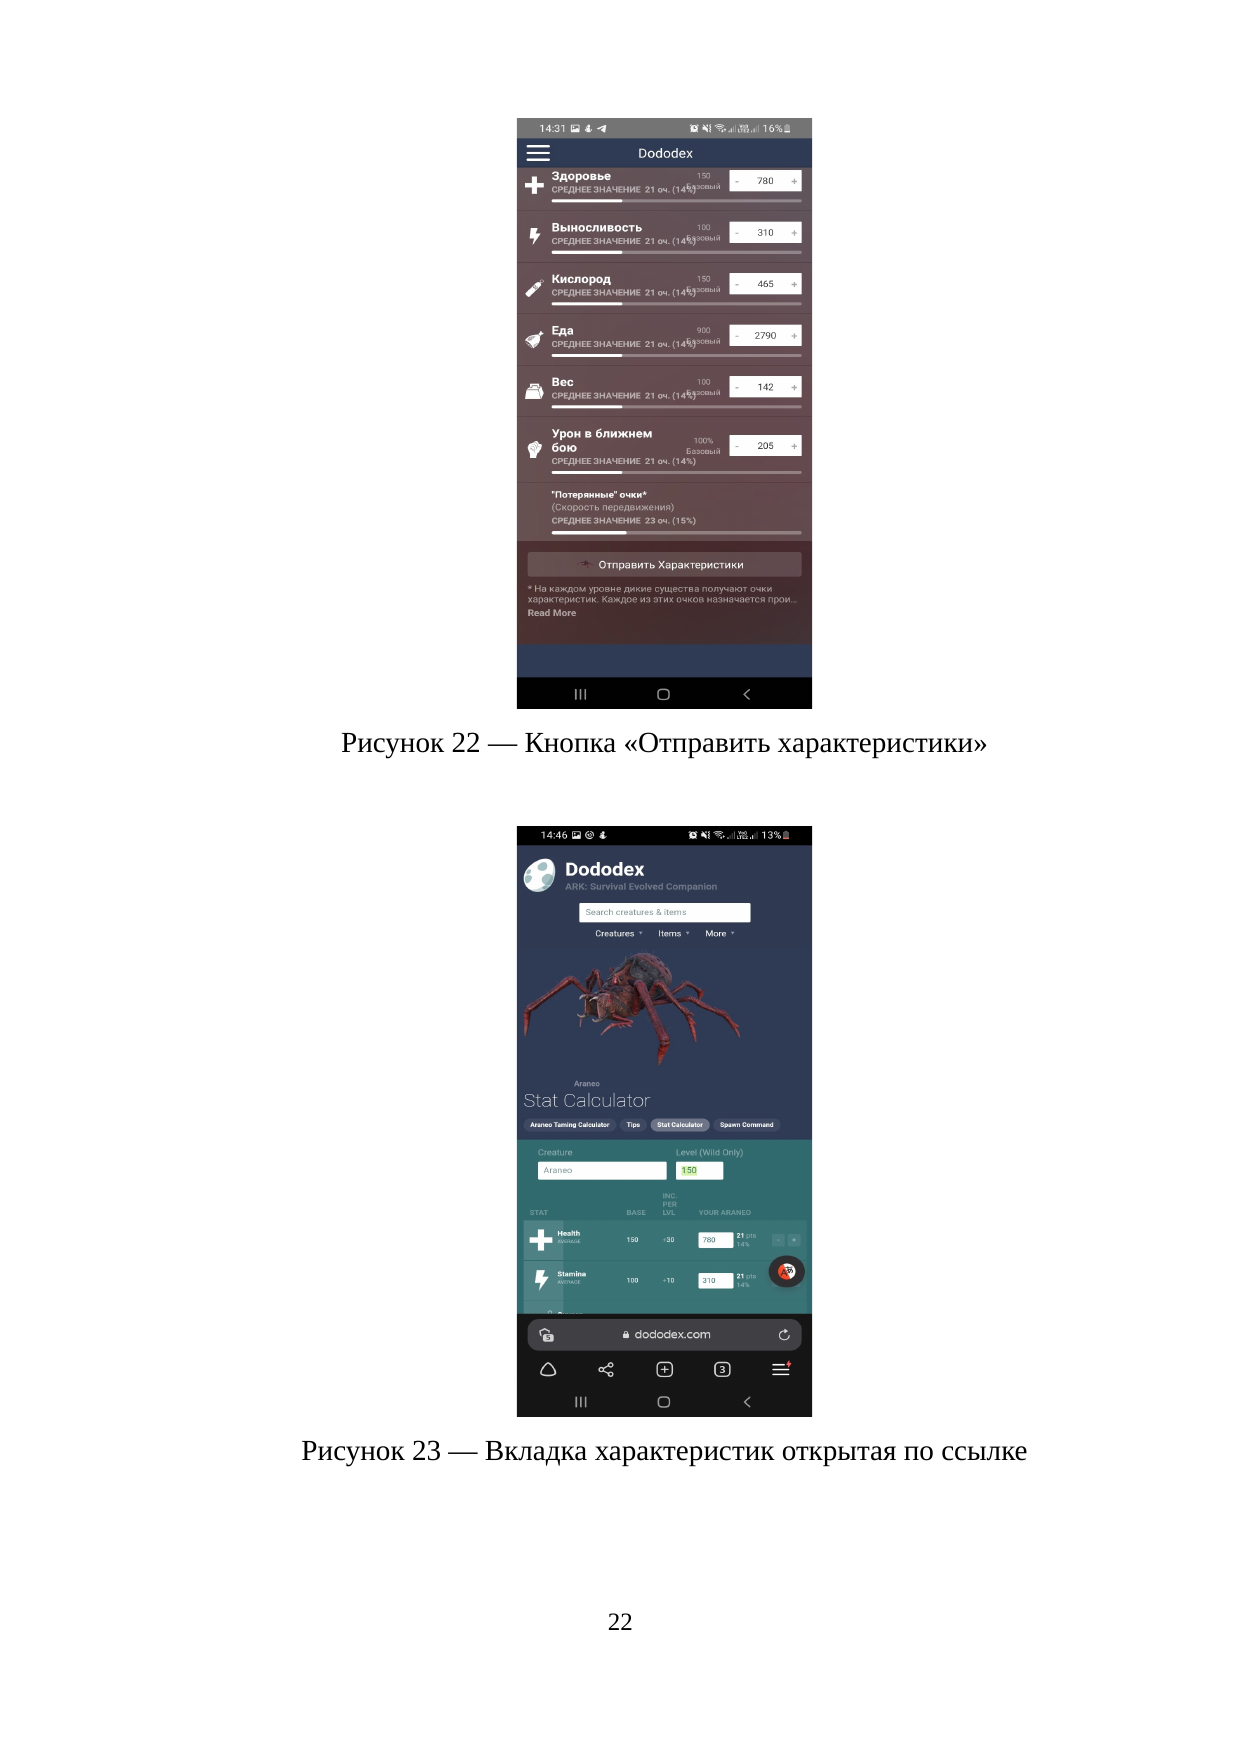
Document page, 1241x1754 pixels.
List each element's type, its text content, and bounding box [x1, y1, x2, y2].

picture [516, 118, 813, 709]
picture [516, 826, 813, 1417]
list Рисунок 23 — Вкладка характеристик открытая по ссылке [118, 1433, 1122, 1467]
list Рисунок 22 — Кнопка «Отправить характеристики» [118, 725, 1122, 759]
